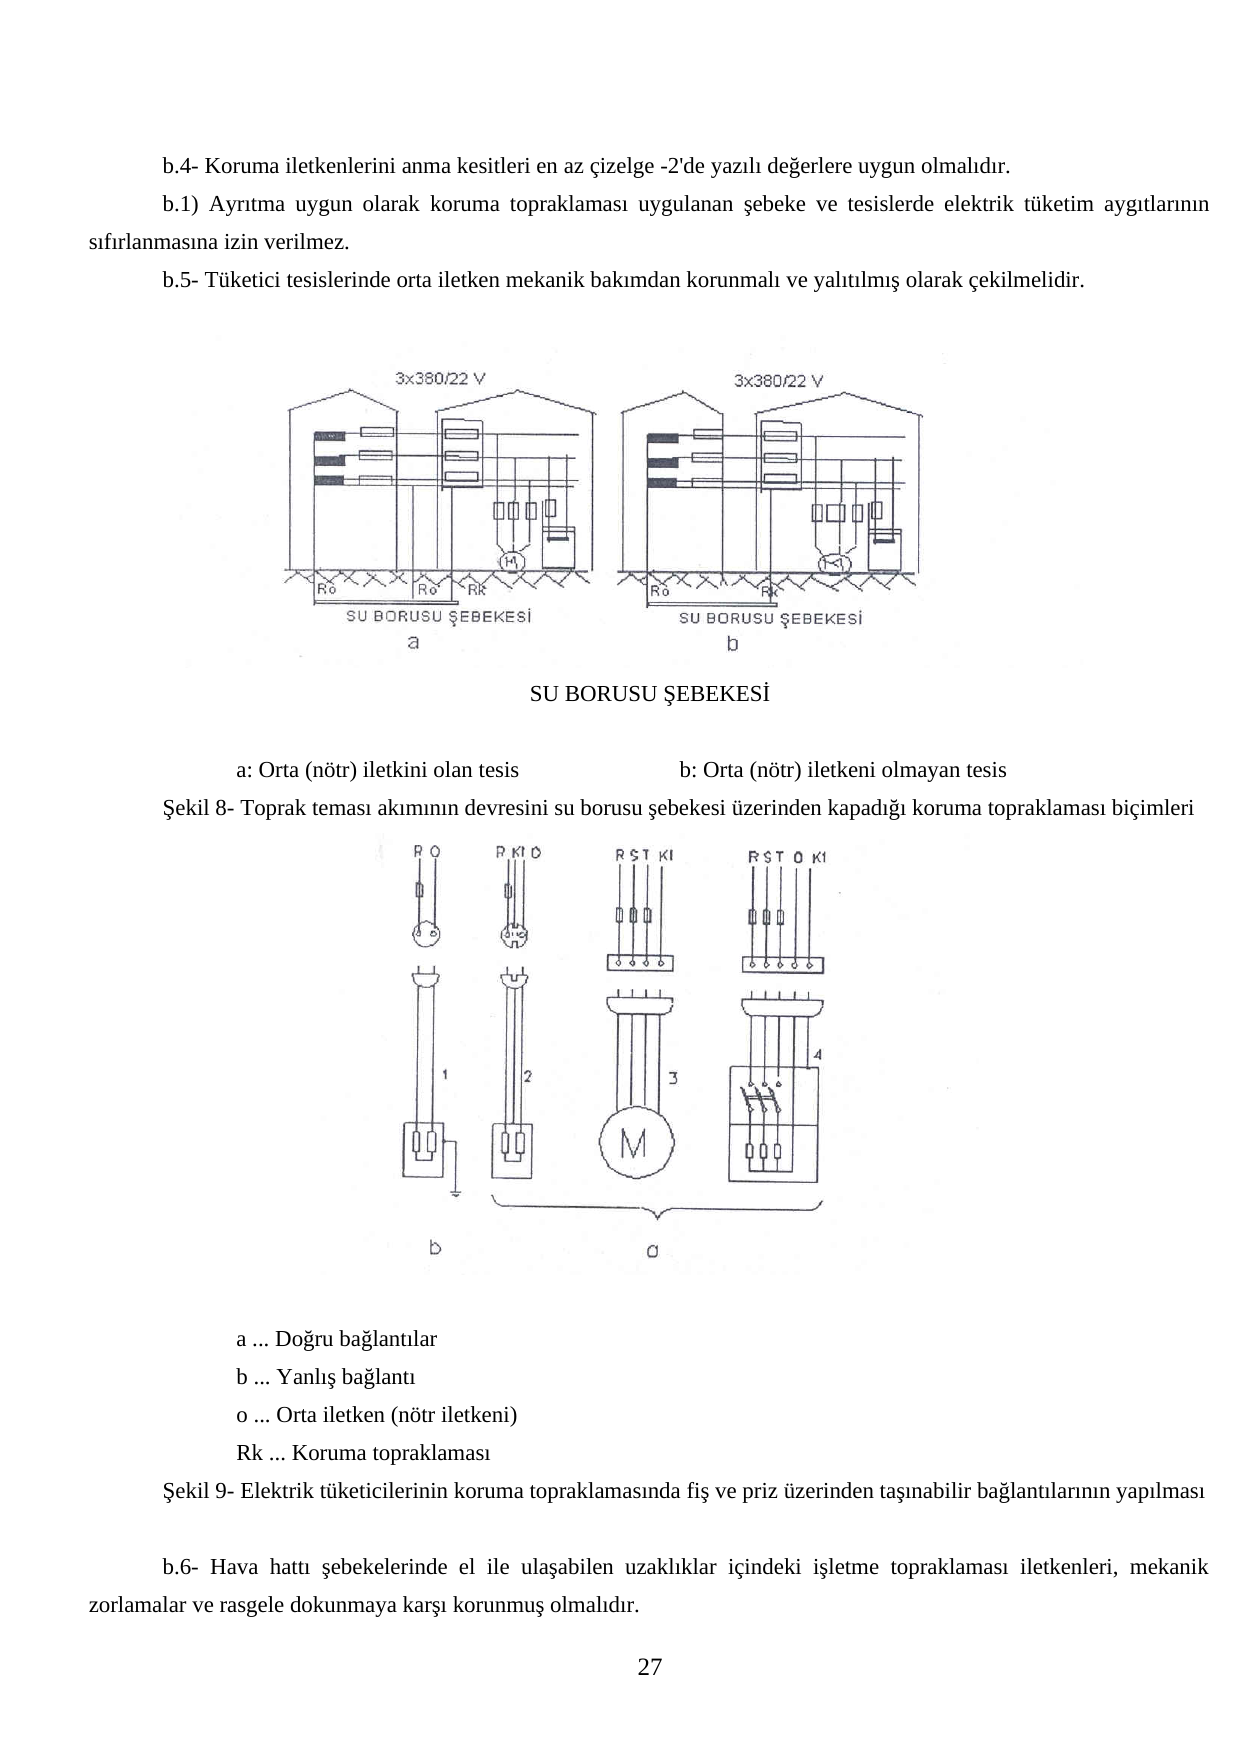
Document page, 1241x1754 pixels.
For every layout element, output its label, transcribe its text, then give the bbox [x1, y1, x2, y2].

text Rk ... Koruma topraklaması [88, 1440, 1211, 1465]
text Şekil 9- Elektrik tüketicilerinin koruma topraklamasında fiş ve priz üzerinden taşınabilir bağlantılarının yapılması [88, 1478, 1211, 1503]
text b.1) Ayrıtma uygun olarak koruma topraklaması uygulanan şebeke ve tesislerde elektrik tüketim aygıtlarının sıfırlanmasına izin verilmez. [88, 191, 1211, 255]
text Şekil 8- Toprak teması akımının devresini su borusu şebekesi üzerinden kapadığı koruma topraklaması biçimleri [88, 795, 1211, 821]
text a: Orta (nötr) iletkini olan tesis b: Orta (nötr) iletkeni olmayan tesis [88, 757, 1211, 782]
text SU BORUSU ŞEBEKESİ [88, 344, 1211, 706]
text b.6- Hava hattı şebekelerinde el ile ulaşabilen uzaklıklar içindeki işletme topraklaması iletkenleri, mekanik zorlamalar ve rasgele dokunmaya karşı korunmuş olmalıdır. [88, 1554, 1211, 1618]
text b.5- Tüketici tesislerinde orta iletken mekanik bakımdan korunmalı ve yalıtılmış olarak çekilmelidir. [88, 267, 1211, 293]
picture [320, 833, 979, 1275]
picture [167, 335, 1084, 668]
text b.4- Koruma iletkenlerini anma kesitleri en az çizelge -2'de yazılı değerlere uygun olmalıdır. [88, 153, 1211, 178]
text o ... Orta iletken (nötr iletkeni) [88, 1402, 1211, 1427]
text b ... Yanlış bağlantı [88, 1364, 1211, 1389]
text a ... Doğru bağlantılar [88, 1326, 1211, 1351]
